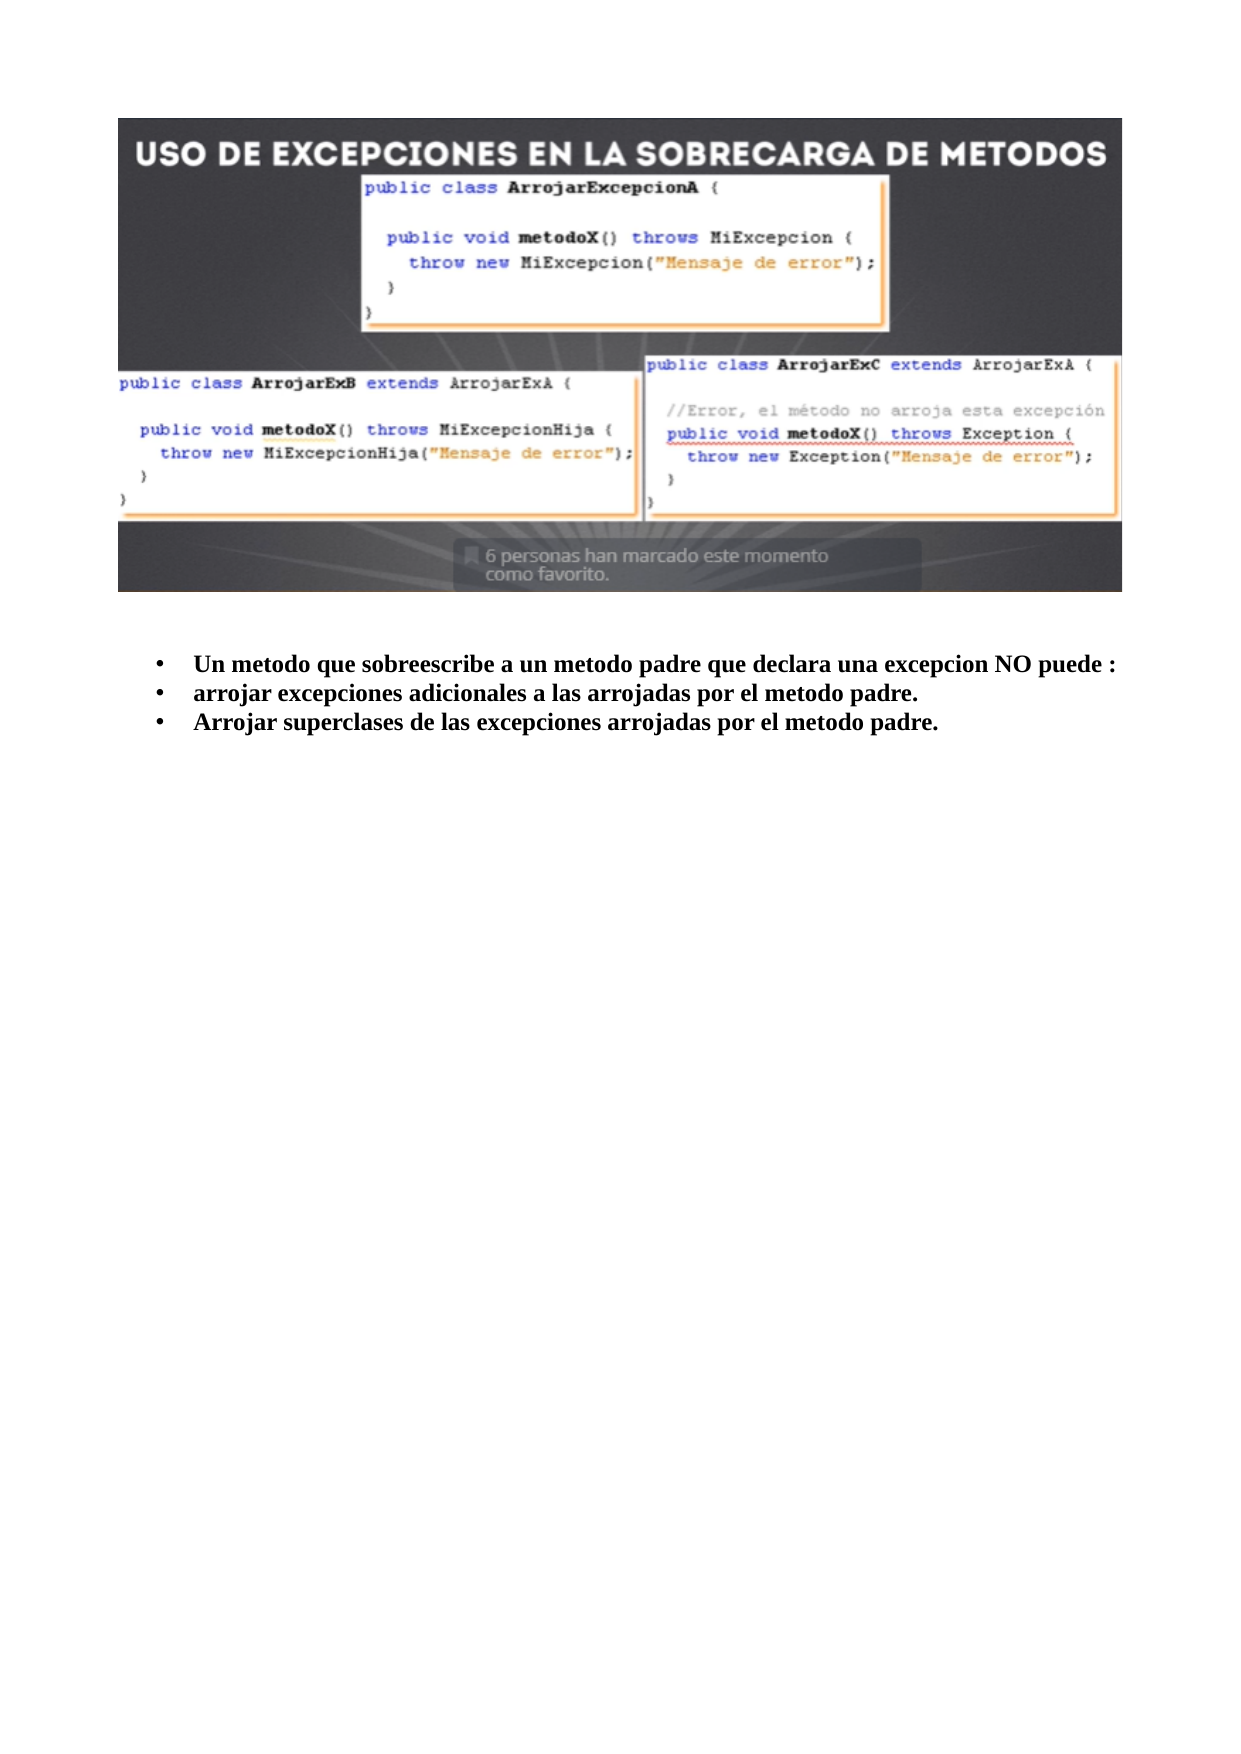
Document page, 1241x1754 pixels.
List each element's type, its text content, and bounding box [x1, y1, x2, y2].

picture [118, 118, 1123, 592]
list arrojar excepciones adicionales a las arrojadas por el metodo padre. [156, 678, 1122, 707]
list Un metodo que sobreescribe a un metodo padre que declara una excepcion NO puede : [156, 649, 1122, 678]
list Arrojar superclases de las excepciones arrojadas por el metodo padre. [156, 707, 1122, 736]
